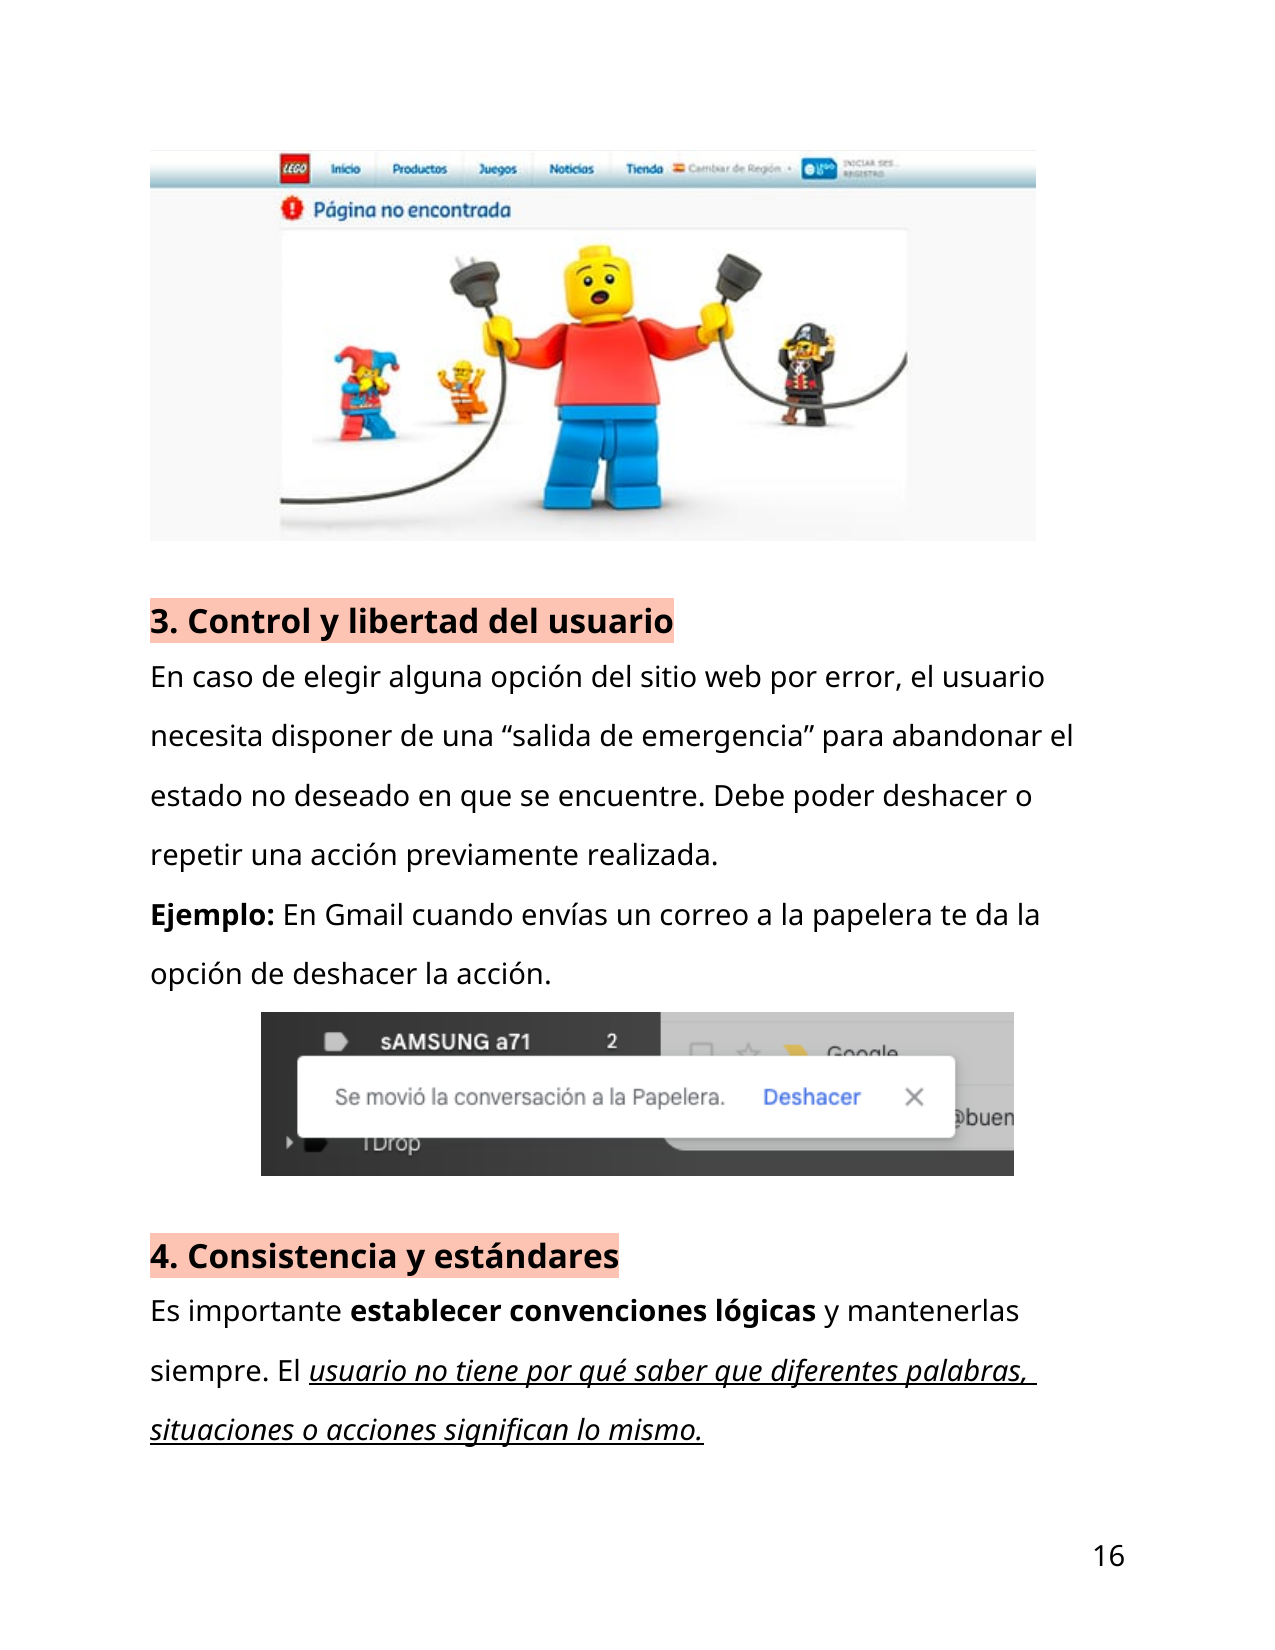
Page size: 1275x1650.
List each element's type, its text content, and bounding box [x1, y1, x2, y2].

text En caso de elegir alguna opción del sitio web por error, el usuario necesita disponer de una “salida de emergencia” para abandonar el estado no deseado en que se encuentre. Debe poder deshacer o repetir una acción previamente realizada. [150, 656, 1125, 874]
picture [150, 150, 1036, 541]
subtitle 3. Control y libertad del usuario [674, 598, 1125, 643]
picture [261, 1012, 1014, 1176]
text Es importante establecer convenciones lógicas y mantenerlas siempre. El usuario no tiene por qué saber que diferentes palabras, situaciones o acciones significan lo mismo. [150, 1290, 1125, 1449]
text Ejemplo: En Gmail cuando envías un correo a la papelera te da la opción de deshacer la acción. [150, 894, 1125, 993]
subtitle 4. Consistencia y estándares [150, 1232, 1125, 1278]
